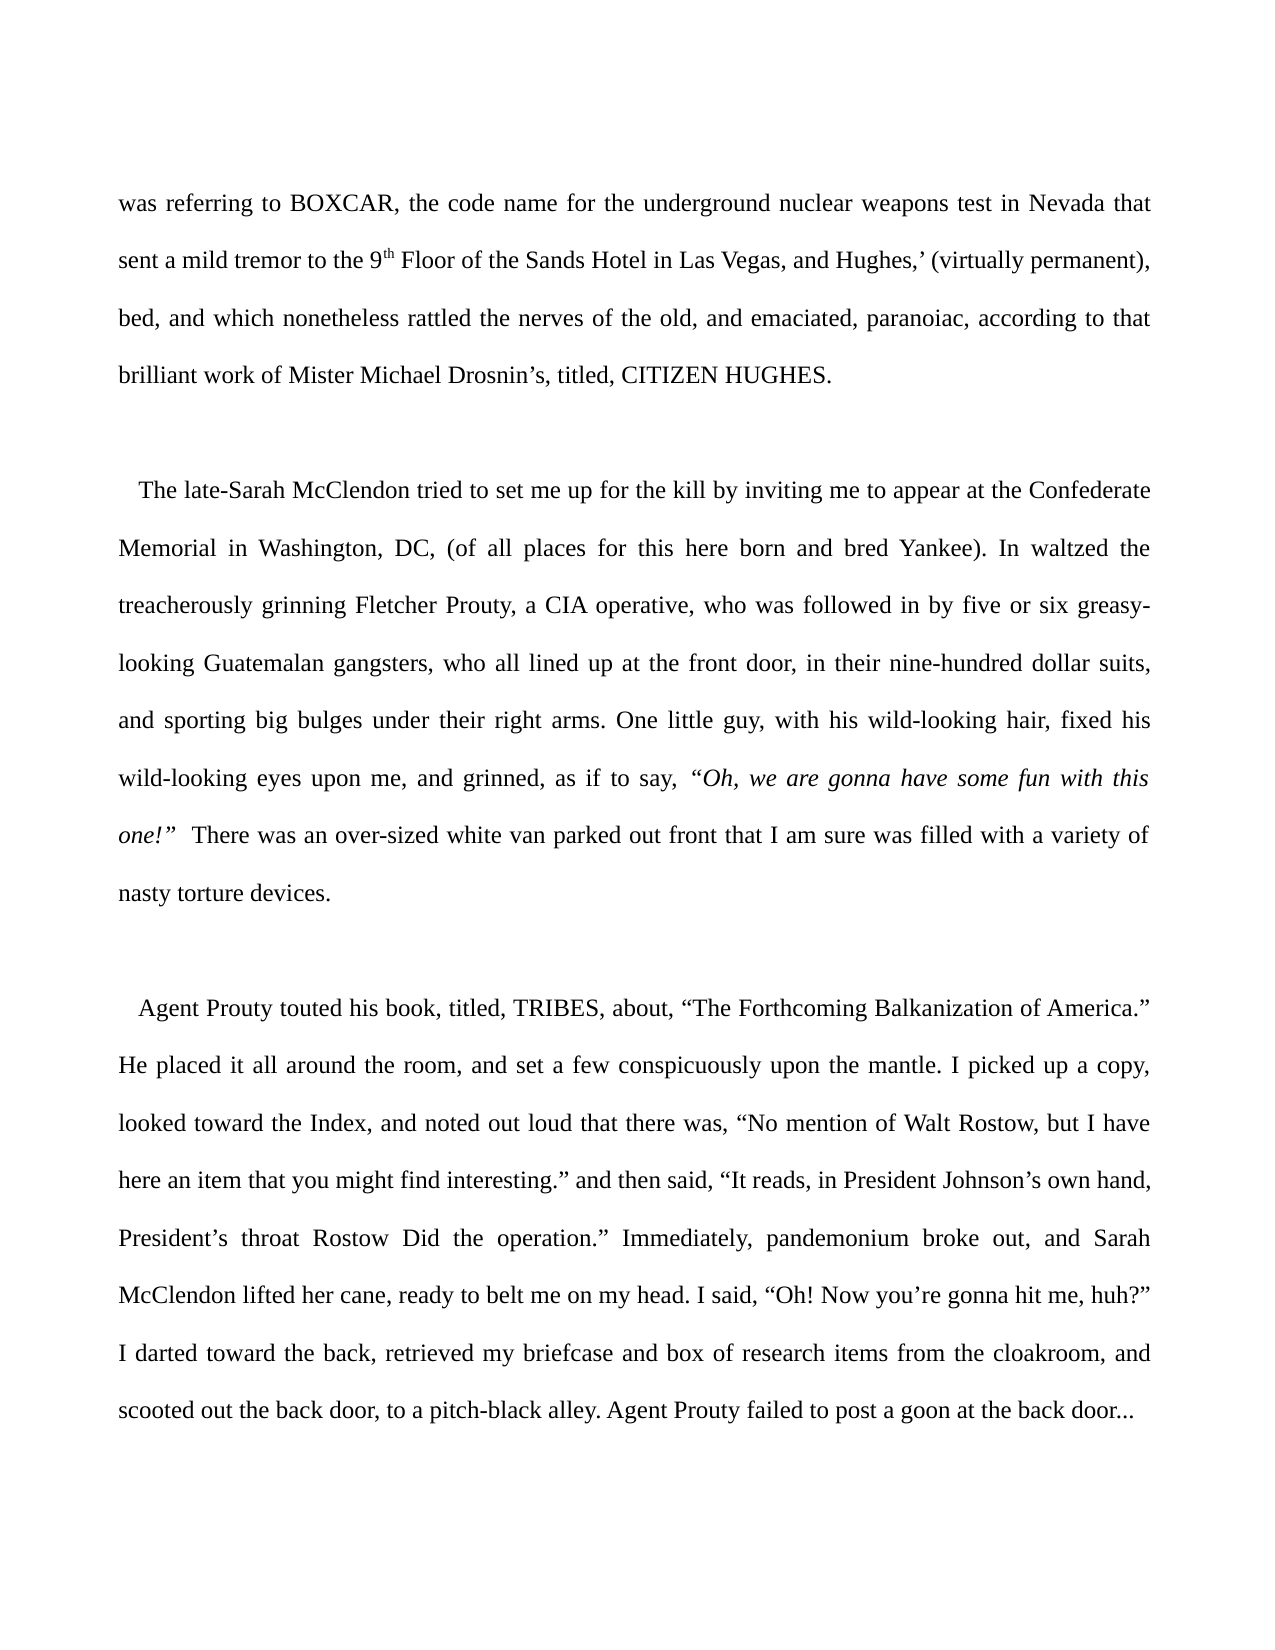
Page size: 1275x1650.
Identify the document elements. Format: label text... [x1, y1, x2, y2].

text Agent Prouty touted his book, titled, TRIBES, about, “The Forthcoming Balkanization of America.” He placed it all around the room, and set a few conspicuously upon the mantle. I picked up a copy, looked toward the Index, and noted out loud that there was, “No mention of Walt Rostow, but I have here an item that you might find interesting.” and then said, “It reads, in President Johnson’s own hand, President’s throat Rostow Did the operation.” Immediately, pandemonium broke out, and Sarah McClendon lifted her cane, ready to belt me on my head. I said, “Oh! Now you’re gonna hit me, huh?” I darted toward the back, retrieved my briefcase and box of research items from the cloakroom, and scooted out the back door, to a pitch-black alley. Agent Prouty failed to post a goon at the back door... [118, 993, 1152, 1424]
text was referring to BOXCAR, the code name for the underground nuclear weapons test in Nevada that sent a mild tremor to the 9th Floor of the Sands Hotel in Las Vegas, and Hughes,’ (virtually permanent), bed, and which nonetheless rattled the nerves of the old, and emaciated, paranoiac, according to that brilliant work of Mister Michael Drosnin’s, titled, CITIZEN HUGHES. [118, 188, 1152, 389]
text The late-Sarah McClendon tried to set me up for the kill by inviting me to appear at the Confederate Memorial in Washington, DC, (of all places for this here born and bred Yankee). In waltzed the treacherously grinning Fletcher Prouty, a CIA operative, who was followed in by five or six greasy-looking Guatemalan gangsters, who all lined up at the front door, in their nine-hundred dollar suits, and sporting big bulges under their right arms. One little guy, with his wild-looking hair, fixed his wild-looking eyes upon me, and grinned, as if to say, “Oh, we are gonna have some fun with this one!” There was an over-sized white van parked out front that I am sure was filled with a variety of nasty torture devices. [118, 475, 1152, 907]
